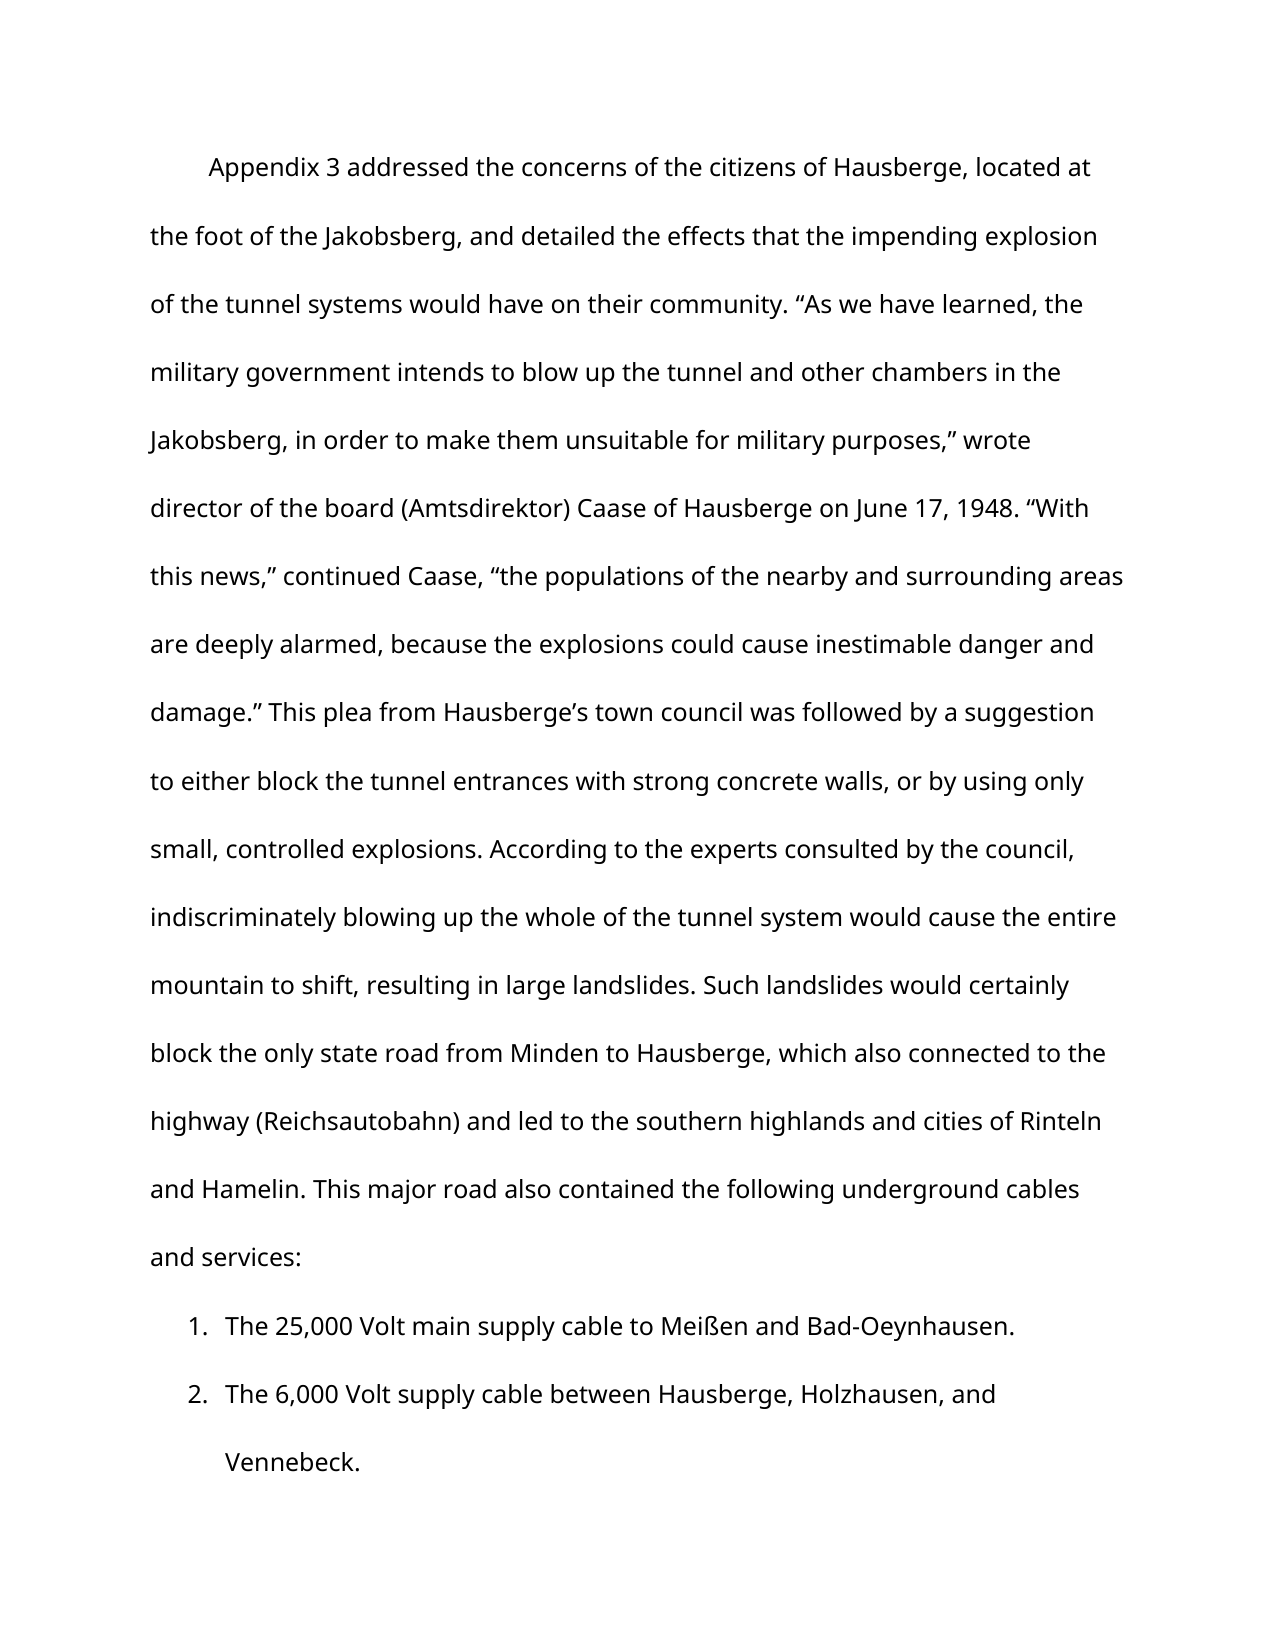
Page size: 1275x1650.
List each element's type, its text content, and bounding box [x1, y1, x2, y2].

text Appendix 3 addressed the concerns of the citizens of Hausberge, located at the foot of the Jakobsberg, and detailed the effects that the impending explosion of the tunnel systems would have on their community. “As we have learned, the military government intends to blow up the tunnel and other chambers in the Jakobsberg, in order to make them unsuitable for military purposes,” wrote director of the board (Amtsdirektor) Caase of Hausberge on June 17, 1948. “With this news,” continued Caase, “the populations of the nearby and surrounding areas are deeply alarmed, because the explosions could cause inestimable danger and damage.” This plea from Hausberge’s town council was followed by a suggestion to either block the tunnel entrances with strong concrete walls, or by using only small, controlled explosions. According to the experts consulted by the council, indiscriminately blowing up the whole of the tunnel system would cause the entire mountain to shift, resulting in large landslides. Such landslides would certainly block the only state road from Minden to Hausberge, which also connected to the highway (Reichsautobahn) and led to the southern highlands and cities of Rinteln and Hamelin. This major road also contained the following underground cables and services: [150, 150, 1125, 1274]
list The 6,000 Volt supply cable between Hausberge, Holzhausen, and Vennebeck. [187, 1376, 1125, 1478]
list The 25,000 Volt main supply cable to Meißen and Bad-Oeynhausen. [187, 1308, 1125, 1342]
